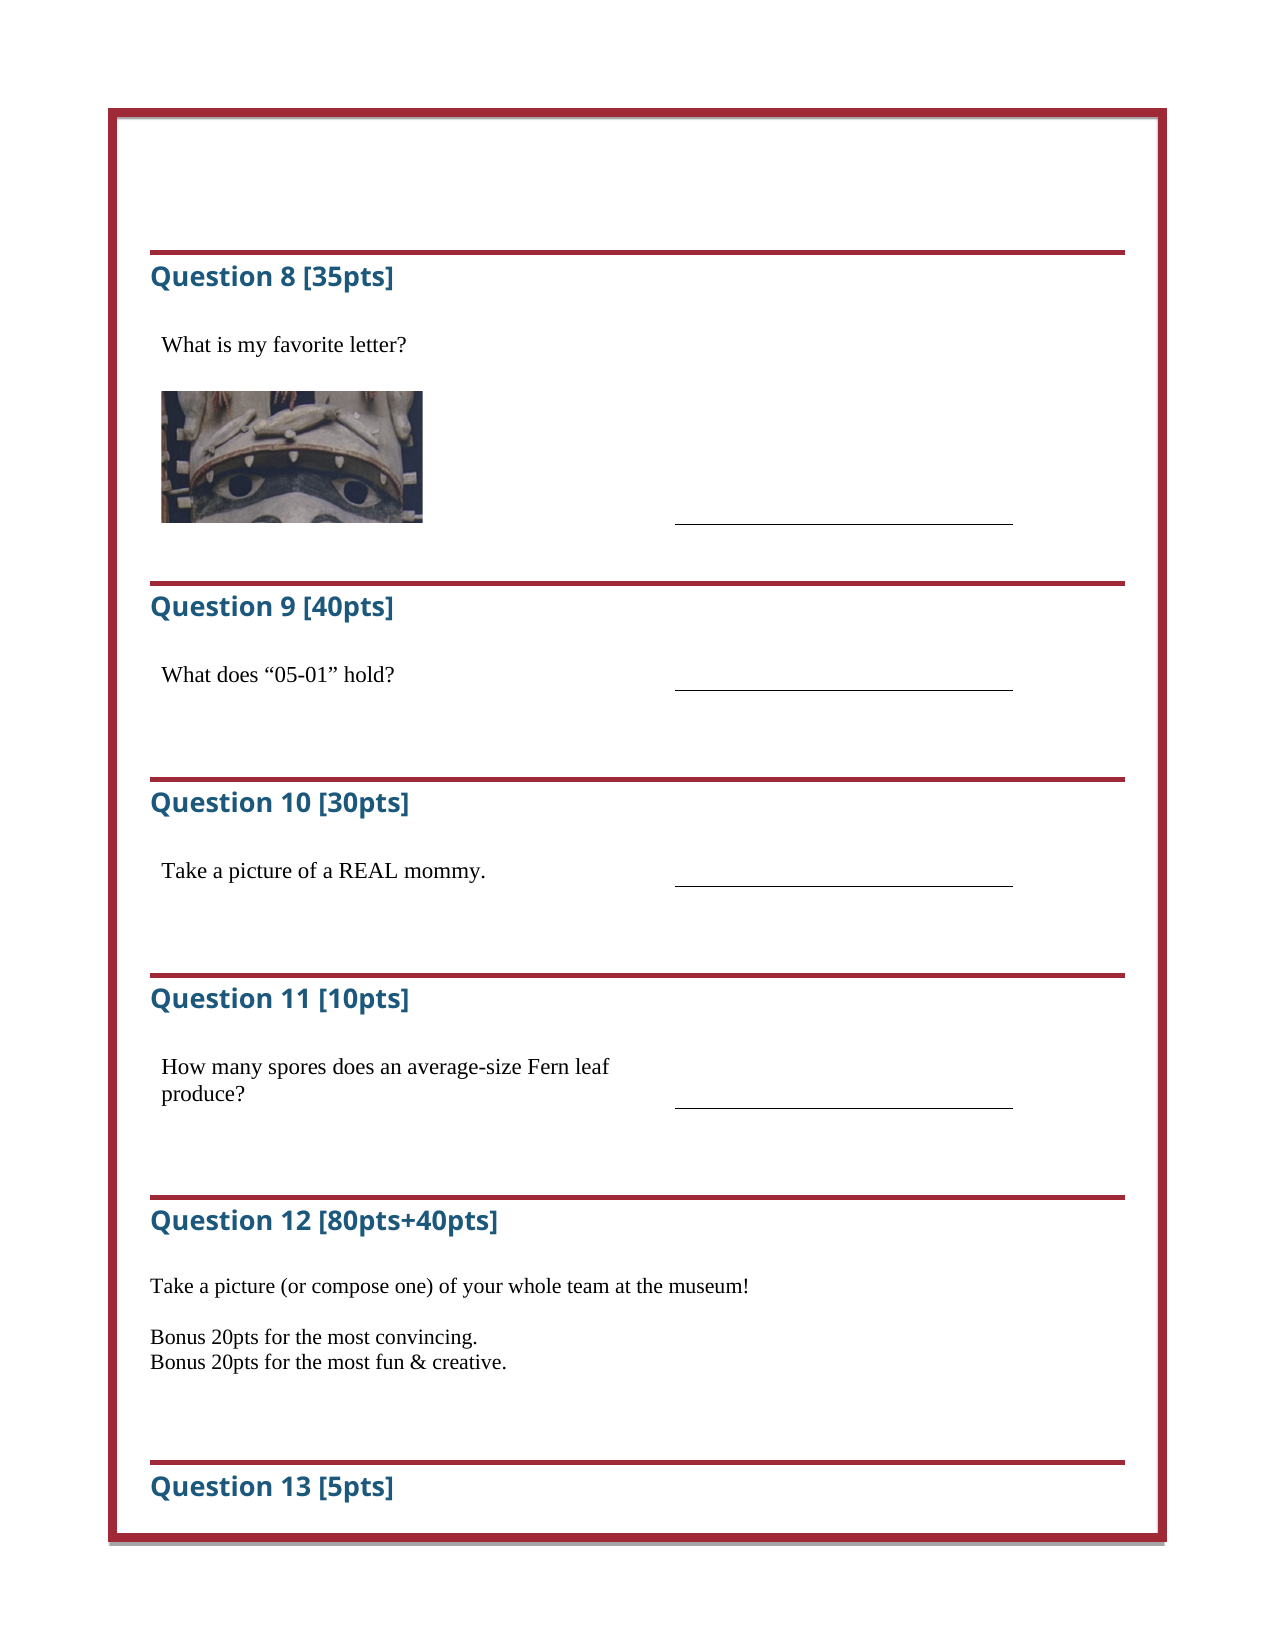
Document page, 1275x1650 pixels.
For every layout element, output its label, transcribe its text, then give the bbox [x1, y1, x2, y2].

subtitle Question 13 [5pts] [150, 1465, 1125, 1504]
subtitle Question 9 [40pts] [150, 586, 1125, 624]
table_header [675, 855, 1012, 886]
list Bonus 20pts for the most convincing. [150, 1324, 1125, 1349]
subtitle Question 10 [30pts] [150, 782, 1125, 821]
subtitle Question 11 [10pts] [150, 978, 1125, 1016]
list Bonus 20pts for the most fun & creative. [150, 1349, 1125, 1374]
table_header What does “05-01” hold? [150, 659, 675, 690]
subtitle Question 8 [35pts] [150, 255, 1125, 294]
subtitle Question 12 [80pts+40pts] [150, 1200, 1125, 1239]
table_header [675, 1051, 1012, 1108]
list Take a picture (or compose one) of your whole team at the museum! [150, 1273, 1125, 1299]
table_header Take a picture of a REAL mommy. [150, 855, 675, 886]
table_header How many spores does an average-size Fern leaf produce? [150, 1051, 675, 1108]
table_header [675, 329, 1012, 524]
table_header [675, 659, 1012, 690]
table_header What is my favorite letter? [150, 329, 675, 524]
